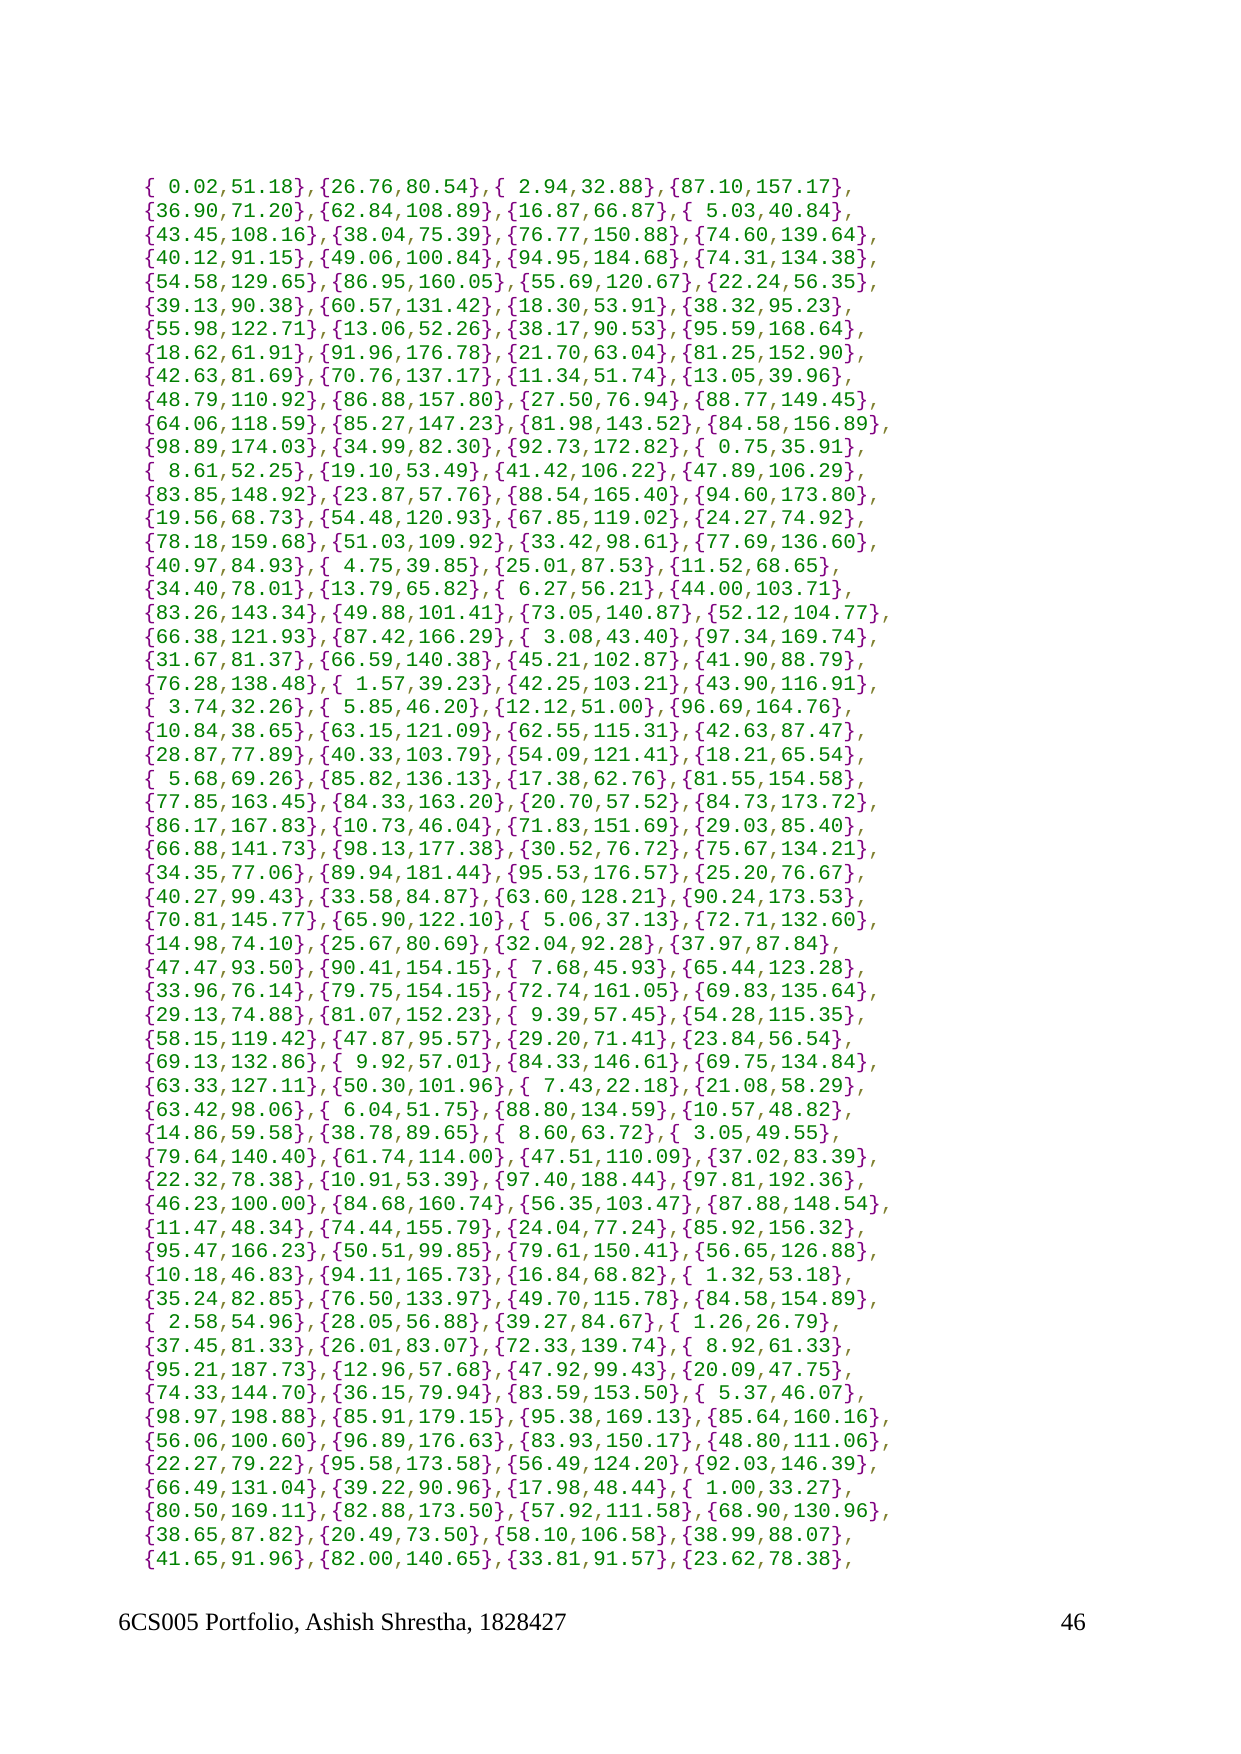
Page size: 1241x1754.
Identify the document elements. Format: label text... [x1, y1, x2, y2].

text {35.24,82.85},{76.50,133.97},{49.70,115.78},{84.58,154.89}, [118, 1288, 1122, 1311]
text {76.28,138.48},{ 1.57,39.23},{42.25,103.21},{43.90,116.91}, [118, 673, 1122, 697]
text { 8.61,52.25},{19.10,53.49},{41.42,106.22},{47.89,106.29}, [118, 460, 1122, 484]
text {66.88,141.73},{98.13,177.38},{30.52,76.72},{75.67,134.21}, [118, 838, 1122, 862]
text {48.79,110.92},{86.88,157.80},{27.50,76.94},{88.77,149.45}, [118, 389, 1122, 413]
text {80.50,169.11},{82.88,173.50},{57.92,111.58},{68.90,130.96}, [118, 1501, 1122, 1524]
text {22.32,78.38},{10.91,53.39},{97.40,188.44},{97.81,192.36}, [118, 1169, 1122, 1193]
text {34.40,78.01},{13.79,65.82},{ 6.27,56.21},{44.00,103.71}, [118, 578, 1122, 602]
text {40.27,99.43},{33.58,84.87},{63.60,128.21},{90.24,173.53}, [118, 886, 1122, 909]
text {42.63,81.69},{70.76,137.17},{11.34,51.74},{13.05,39.96}, [118, 366, 1122, 389]
text {40.12,91.15},{49.06,100.84},{94.95,184.68},{74.31,134.38}, [118, 247, 1122, 271]
text {98.89,174.03},{34.99,82.30},{92.73,172.82},{ 0.75,35.91}, [118, 436, 1122, 460]
text {58.15,119.42},{47.87,95.57},{29.20,71.41},{23.84,56.54}, [118, 1028, 1122, 1051]
text {29.13,74.88},{81.07,152.23},{ 9.39,57.45},{54.28,115.35}, [118, 1004, 1122, 1028]
text {64.06,118.59},{85.27,147.23},{81.98,143.52},{84.58,156.89}, [118, 413, 1122, 436]
text {98.97,198.88},{85.91,179.15},{95.38,169.13},{85.64,160.16}, [118, 1406, 1122, 1429]
text { 3.74,32.26},{ 5.85,46.20},{12.12,51.00},{96.69,164.76}, [118, 697, 1122, 720]
text {95.47,166.23},{50.51,99.85},{79.61,150.41},{56.65,126.88}, [118, 1240, 1122, 1264]
text {37.45,81.33},{26.01,83.07},{72.33,139.74},{ 8.92,61.33}, [118, 1335, 1122, 1359]
text {55.98,122.71},{13.06,52.26},{38.17,90.53},{95.59,168.64}, [118, 318, 1122, 342]
text {11.47,48.34},{74.44,155.79},{24.04,77.24},{85.92,156.32}, [118, 1217, 1122, 1240]
text {18.62,61.91},{91.96,176.78},{21.70,63.04},{81.25,152.90}, [118, 342, 1122, 366]
text {70.81,145.77},{65.90,122.10},{ 5.06,37.13},{72.71,132.60}, [118, 909, 1122, 933]
text {95.21,187.73},{12.96,57.68},{47.92,99.43},{20.09,47.75}, [118, 1359, 1122, 1382]
text {78.18,159.68},{51.03,109.92},{33.42,98.61},{77.69,136.60}, [118, 531, 1122, 555]
text {38.65,87.82},{20.49,73.50},{58.10,106.58},{38.99,88.07}, [118, 1524, 1122, 1548]
text {14.86,59.58},{38.78,89.65},{ 8.60,63.72},{ 3.05,49.55}, [118, 1122, 1122, 1146]
text {56.06,100.60},{96.89,176.63},{83.93,150.17},{48.80,111.06}, [118, 1429, 1122, 1453]
text {86.17,167.83},{10.73,46.04},{71.83,151.69},{29.03,85.40}, [118, 815, 1122, 838]
text {69.13,132.86},{ 9.92,57.01},{84.33,146.61},{69.75,134.84}, [118, 1051, 1122, 1075]
text {43.45,108.16},{38.04,75.39},{76.77,150.88},{74.60,139.64}, [118, 224, 1122, 247]
text { 0.02,51.18},{26.76,80.54},{ 2.94,32.88},{87.10,157.17}, [118, 176, 1122, 200]
text {40.97,84.93},{ 4.75,39.85},{25.01,87.53},{11.52,68.65}, [118, 555, 1122, 578]
text {66.49,131.04},{39.22,90.96},{17.98,48.44},{ 1.00,33.27}, [118, 1477, 1122, 1501]
text {83.26,143.34},{49.88,101.41},{73.05,140.87},{52.12,104.77}, [118, 602, 1122, 626]
text { 2.58,54.96},{28.05,56.88},{39.27,84.67},{ 1.26,26.79}, [118, 1311, 1122, 1335]
text {46.23,100.00},{84.68,160.74},{56.35,103.47},{87.88,148.54}, [118, 1193, 1122, 1217]
text {22.27,79.22},{95.58,173.58},{56.49,124.20},{92.03,146.39}, [118, 1453, 1122, 1477]
text {28.87,77.89},{40.33,103.79},{54.09,121.41},{18.21,65.54}, [118, 744, 1122, 767]
text {83.85,148.92},{23.87,57.76},{88.54,165.40},{94.60,173.80}, [118, 484, 1122, 507]
text {41.65,91.96},{82.00,140.65},{33.81,91.57},{23.62,78.38}, [118, 1548, 1122, 1571]
text {33.96,76.14},{79.75,154.15},{72.74,161.05},{69.83,135.64}, [118, 980, 1122, 1004]
text {63.33,127.11},{50.30,101.96},{ 7.43,22.18},{21.08,58.29}, [118, 1075, 1122, 1098]
text {10.18,46.83},{94.11,165.73},{16.84,68.82},{ 1.32,53.18}, [118, 1264, 1122, 1288]
text { 5.68,69.26},{85.82,136.13},{17.38,62.76},{81.55,154.58}, [118, 767, 1122, 791]
text {63.42,98.06},{ 6.04,51.75},{88.80,134.59},{10.57,48.82}, [118, 1098, 1122, 1122]
text {66.38,121.93},{87.42,166.29},{ 3.08,43.40},{97.34,169.74}, [118, 626, 1122, 649]
text {77.85,163.45},{84.33,163.20},{20.70,57.52},{84.73,173.72}, [118, 791, 1122, 815]
text {31.67,81.37},{66.59,140.38},{45.21,102.87},{41.90,88.79}, [118, 649, 1122, 673]
text {14.98,74.10},{25.67,80.69},{32.04,92.28},{37.97,87.84}, [118, 933, 1122, 957]
text {10.84,38.65},{63.15,121.09},{62.55,115.31},{42.63,87.47}, [118, 720, 1122, 744]
text {19.56,68.73},{54.48,120.93},{67.85,119.02},{24.27,74.92}, [118, 507, 1122, 531]
text {54.58,129.65},{86.95,160.05},{55.69,120.67},{22.24,56.35}, [118, 271, 1122, 294]
text {47.47,93.50},{90.41,154.15},{ 7.68,45.93},{65.44,123.28}, [118, 957, 1122, 980]
text {74.33,144.70},{36.15,79.94},{83.59,153.50},{ 5.37,46.07}, [118, 1382, 1122, 1406]
text {34.35,77.06},{89.94,181.44},{95.53,176.57},{25.20,76.67}, [118, 862, 1122, 886]
text {79.64,140.40},{61.74,114.00},{47.51,110.09},{37.02,83.39}, [118, 1146, 1122, 1169]
text {36.90,71.20},{62.84,108.89},{16.87,66.87},{ 5.03,40.84}, [118, 200, 1122, 224]
text {39.13,90.38},{60.57,131.42},{18.30,53.91},{38.32,95.23}, [118, 294, 1122, 318]
